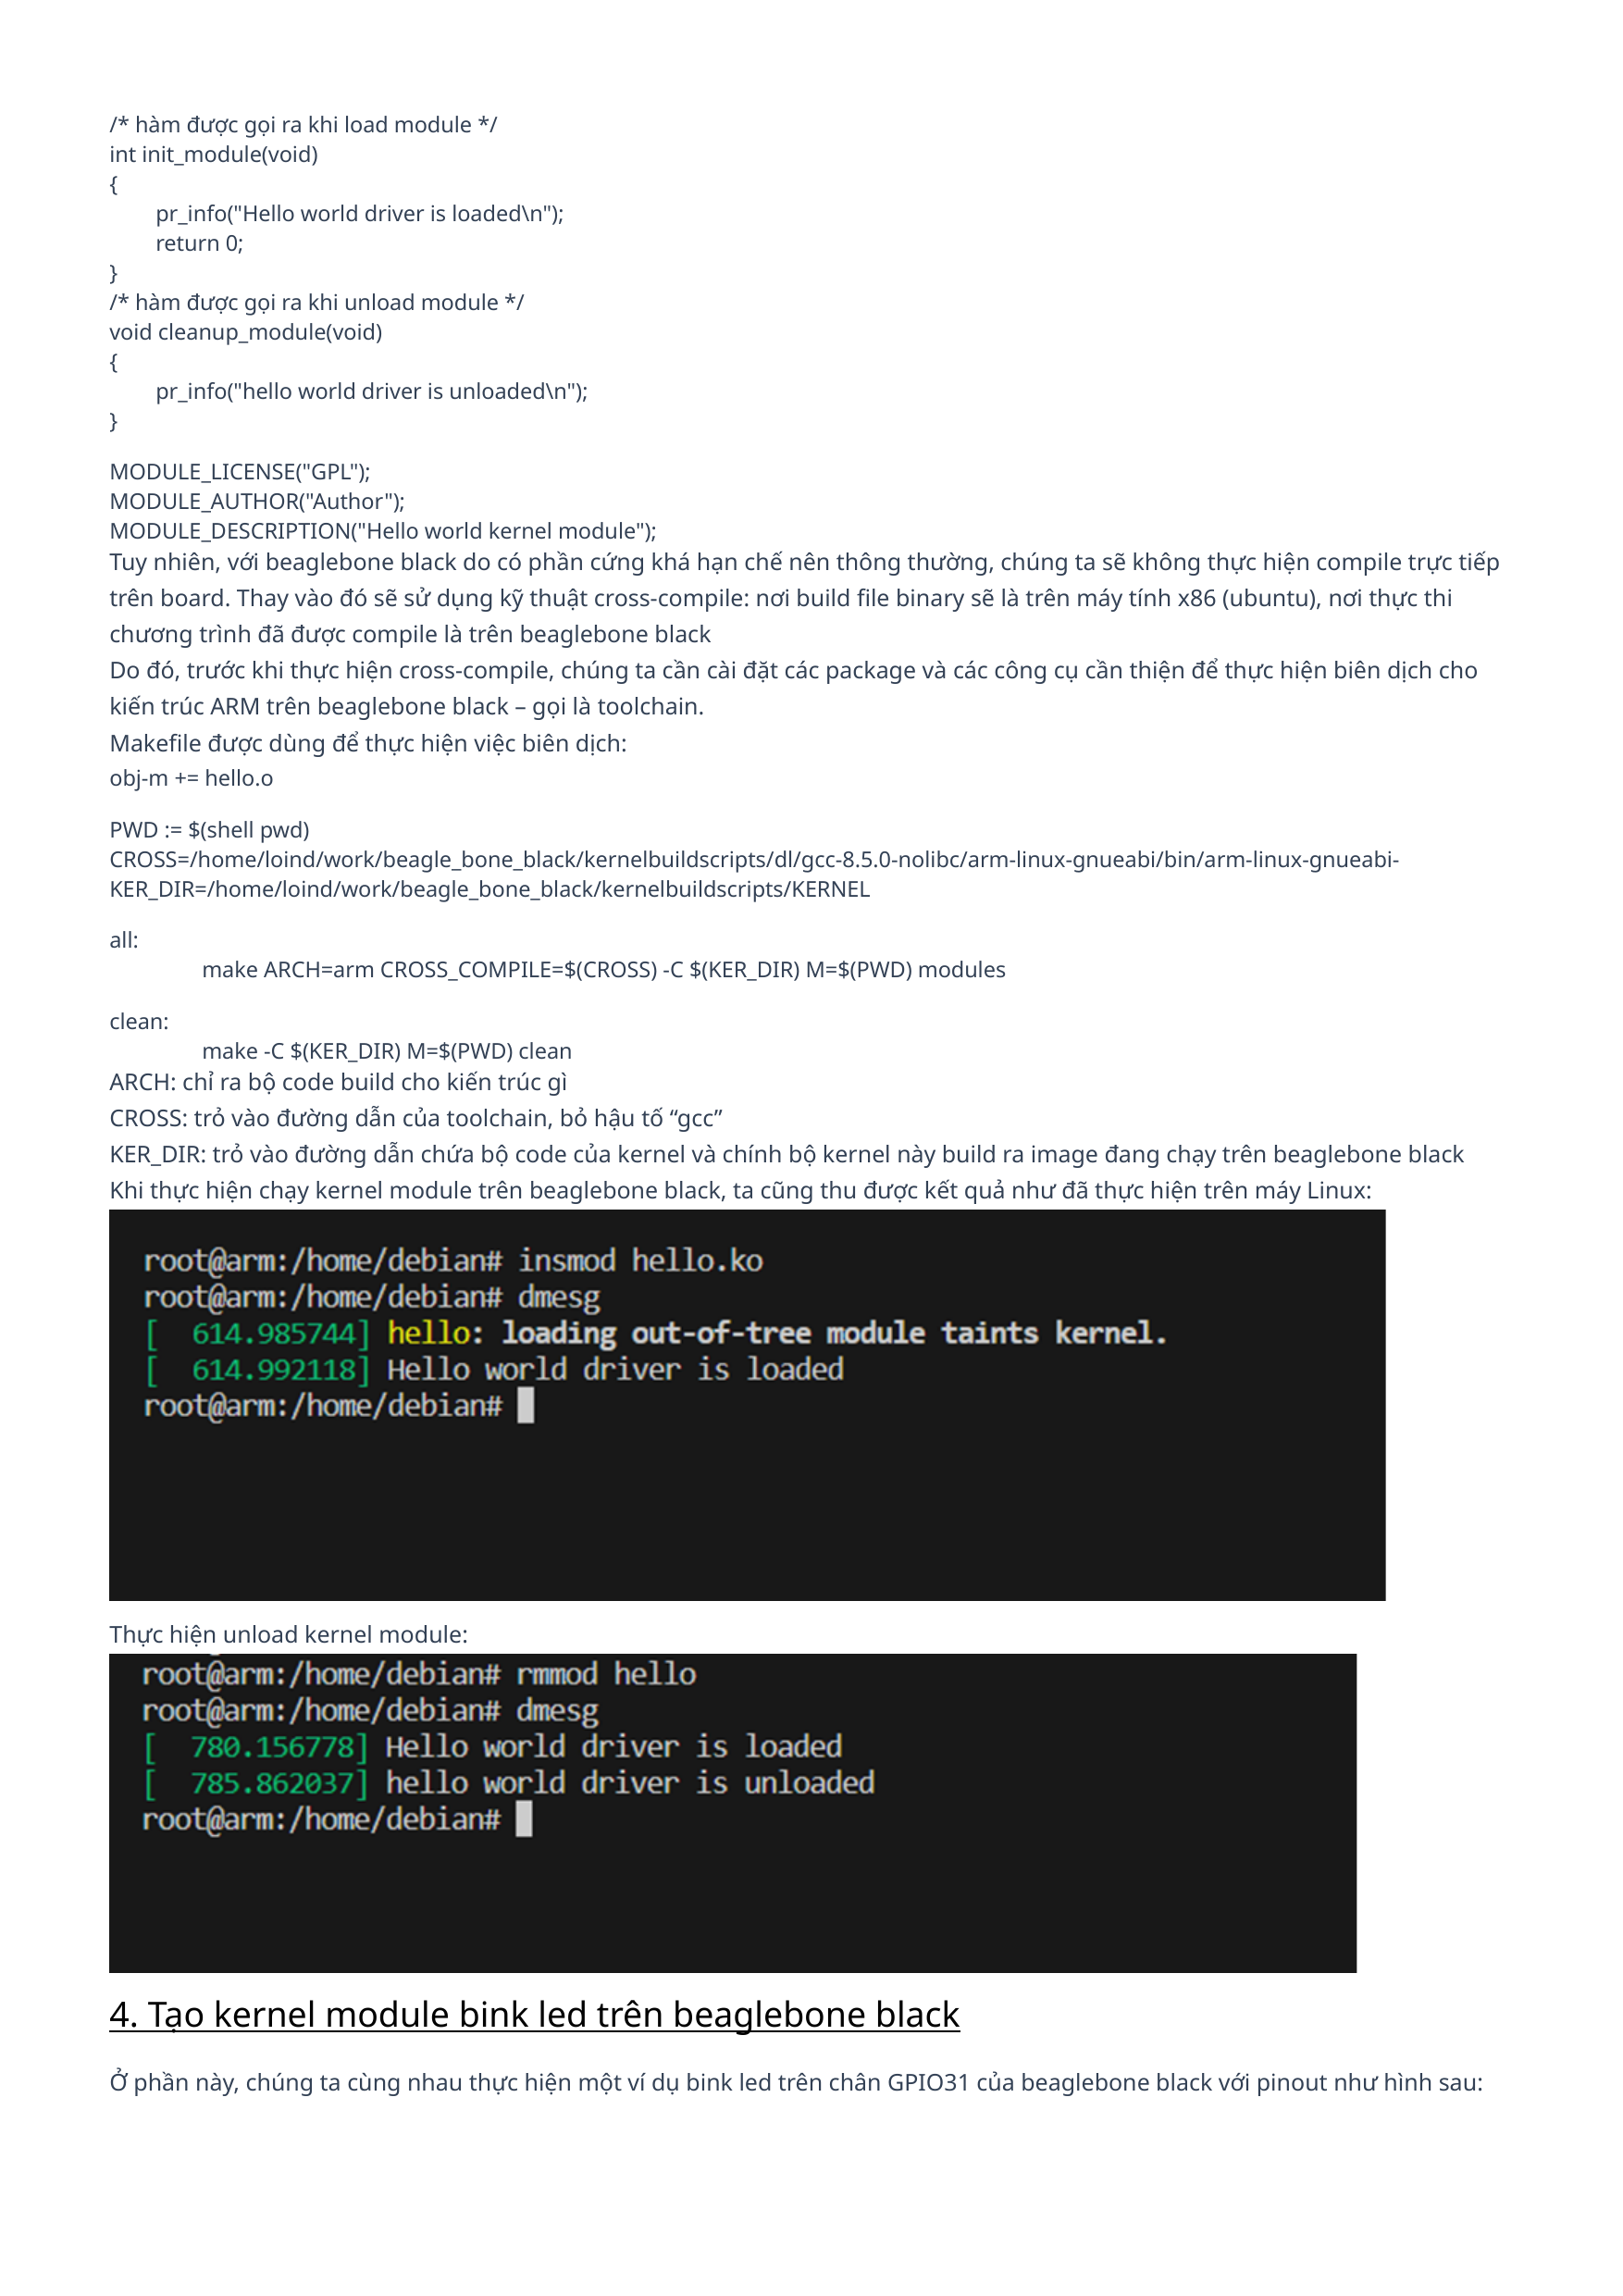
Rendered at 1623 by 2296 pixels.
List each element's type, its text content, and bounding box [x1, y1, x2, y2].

text CROSS: trỏ vào đường dẫn của toolchain, bỏ hậu tố “gcc” [109, 1101, 1514, 1133]
text KER_DIR: trỏ vào đường dẫn chứa bộ code của kernel và chính bộ kernel này build ra image đang chạy trên beaglebone black [109, 1137, 1514, 1170]
text return 0; [109, 228, 1514, 257]
text /* hàm được gọi ra khi unload module */ [109, 287, 1514, 316]
text Ở phần này, chúng ta cùng nhau thực hiện một ví dụ bink led trên chân GPIO31 của beaglebone black với pinout như hình sau: [109, 2066, 1514, 2098]
text MODULE_AUTHOR("Author"); [109, 487, 1514, 515]
text all: [109, 925, 1514, 955]
text { [109, 168, 1514, 198]
text clean: [109, 1006, 1514, 1036]
text make -C $(KER_DIR) M=$(PWD) clean [109, 1036, 1514, 1065]
subtitle 4. Tạo kernel module bink led trên beaglebone black [109, 1990, 1514, 2037]
text int init_module(void) [109, 139, 1514, 168]
text make ARCH=arm CROSS_COMPILE=$(CROSS) -C $(KER_DIR) M=$(PWD) modules [109, 955, 1514, 985]
text ARCH: chỉ ra bộ code build cho kiến trúc gì [109, 1065, 1514, 1097]
text Thực hiện unload kernel module: [109, 1619, 1514, 1650]
text KER_DIR=/home/loind/work/beagle_bone_black/kernelbuildscripts/KERNEL [109, 874, 1514, 903]
text Do đó, trước khi thực hiện cross-compile, chúng ta cần cài đặt các package và các công cụ cần thiện để thực hiện biên dịch cho kiến trúc ARM trên beaglebone black – gọi là toolchain. [109, 654, 1514, 722]
text pr_info("hello world driver is unloaded\n"); [109, 376, 1514, 405]
text CROSS=/home/loind/work/beagle_bone_black/kernelbuildscripts/dl/gcc-8.5.0-nolibc/arm-linux-gnueabi/bin/arm-linux-gnueabi- [109, 844, 1514, 874]
text } [109, 405, 1514, 435]
text pr_info("Hello world driver is loaded\n"); [109, 198, 1514, 228]
text MODULE_LICENSE("GPL"); [109, 456, 1514, 487]
text PWD := $(shell pwd) [109, 814, 1514, 844]
text Khi thực hiện chạy kernel module trên beaglebone black, ta cũng thu được kết quả như đã thực hiện trên máy Linux: [109, 1174, 1514, 1206]
text /* hàm được gọi ra khi load module */ [109, 109, 1514, 139]
picture [109, 1210, 1386, 1601]
picture [109, 1654, 1357, 1973]
text Tuy nhiên, với beaglebone black do có phần cứng khá hạn chế nên thông thường, chúng ta sẽ không thực hiện compile trực tiếp trên board. Thay vào đó sẽ sử dụng kỹ thuật cross-compile: nơi build file binary sẽ là trên máy tính x86 (ubuntu), nơi thực thi chương trình đã được compile là trên beaglebone black [109, 545, 1514, 650]
text } [109, 257, 1514, 287]
text { [109, 346, 1514, 376]
text void cleanup_module(void) [109, 316, 1514, 346]
text obj-m += hello.o [109, 763, 1514, 792]
text Makefile được dùng để thực hiện việc biên dịch: [109, 726, 1514, 758]
text MODULE_DESCRIPTION("Hello world kernel module"); [109, 515, 1514, 545]
